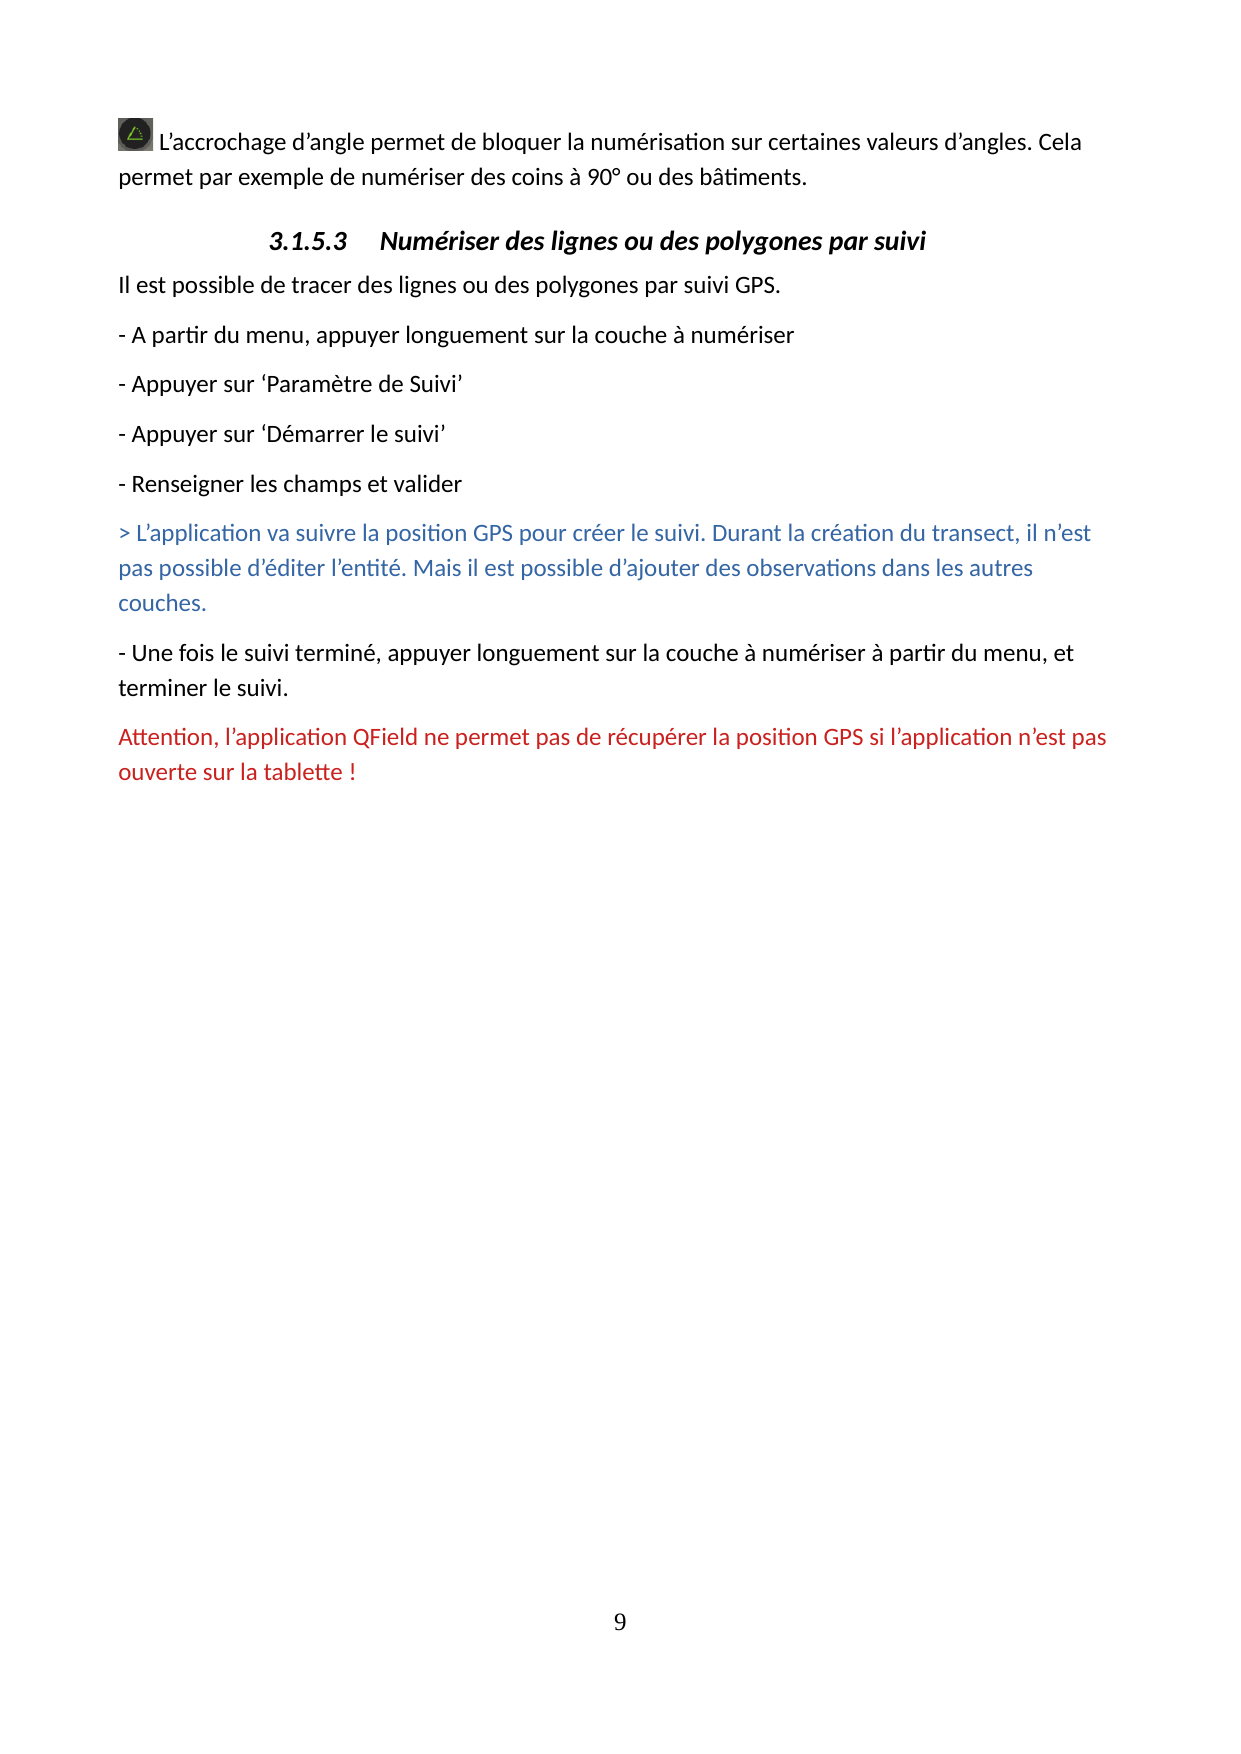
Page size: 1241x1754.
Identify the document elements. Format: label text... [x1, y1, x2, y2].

text - Renseigner les champs et valider [118, 468, 1122, 498]
text - Appuyer sur ‘Démarrer le suivi’ [118, 418, 1122, 449]
text - Une fois le suivi terminé, appuyer longuement sur la couche à numériser à partir du menu, et terminer le suivi. [118, 637, 1122, 702]
text - A partir du menu, appuyer longuement sur la couche à numériser [118, 319, 1122, 349]
subtitle Numériser des lignes ou des polygones par suivi [268, 223, 1122, 257]
picture [118, 118, 154, 151]
text - Appuyer sur ‘Paramètre de Suivi’ [118, 368, 1122, 399]
text Il est possible de tracer des lignes ou des polygones par suivi GPS. [118, 269, 1122, 300]
text L’accrochage d’angle permet de bloquer la numérisation sur certaines valeurs d’angles. Cela permet par exemple de numériser des coins à 90° ou des bâtiments. [118, 118, 1122, 191]
text > L’application va suivre la position GPS pour créer le suivi. Durant la création du transect, il n’est pas possible d’éditer l’entité. Mais il est possible d’ajouter des observations dans les autres couches. [118, 517, 1122, 618]
text Attention, l’application QField ne permet pas de récupérer la position GPS si l’application n’est pas ouverte sur la tablette ! [118, 721, 1122, 787]
